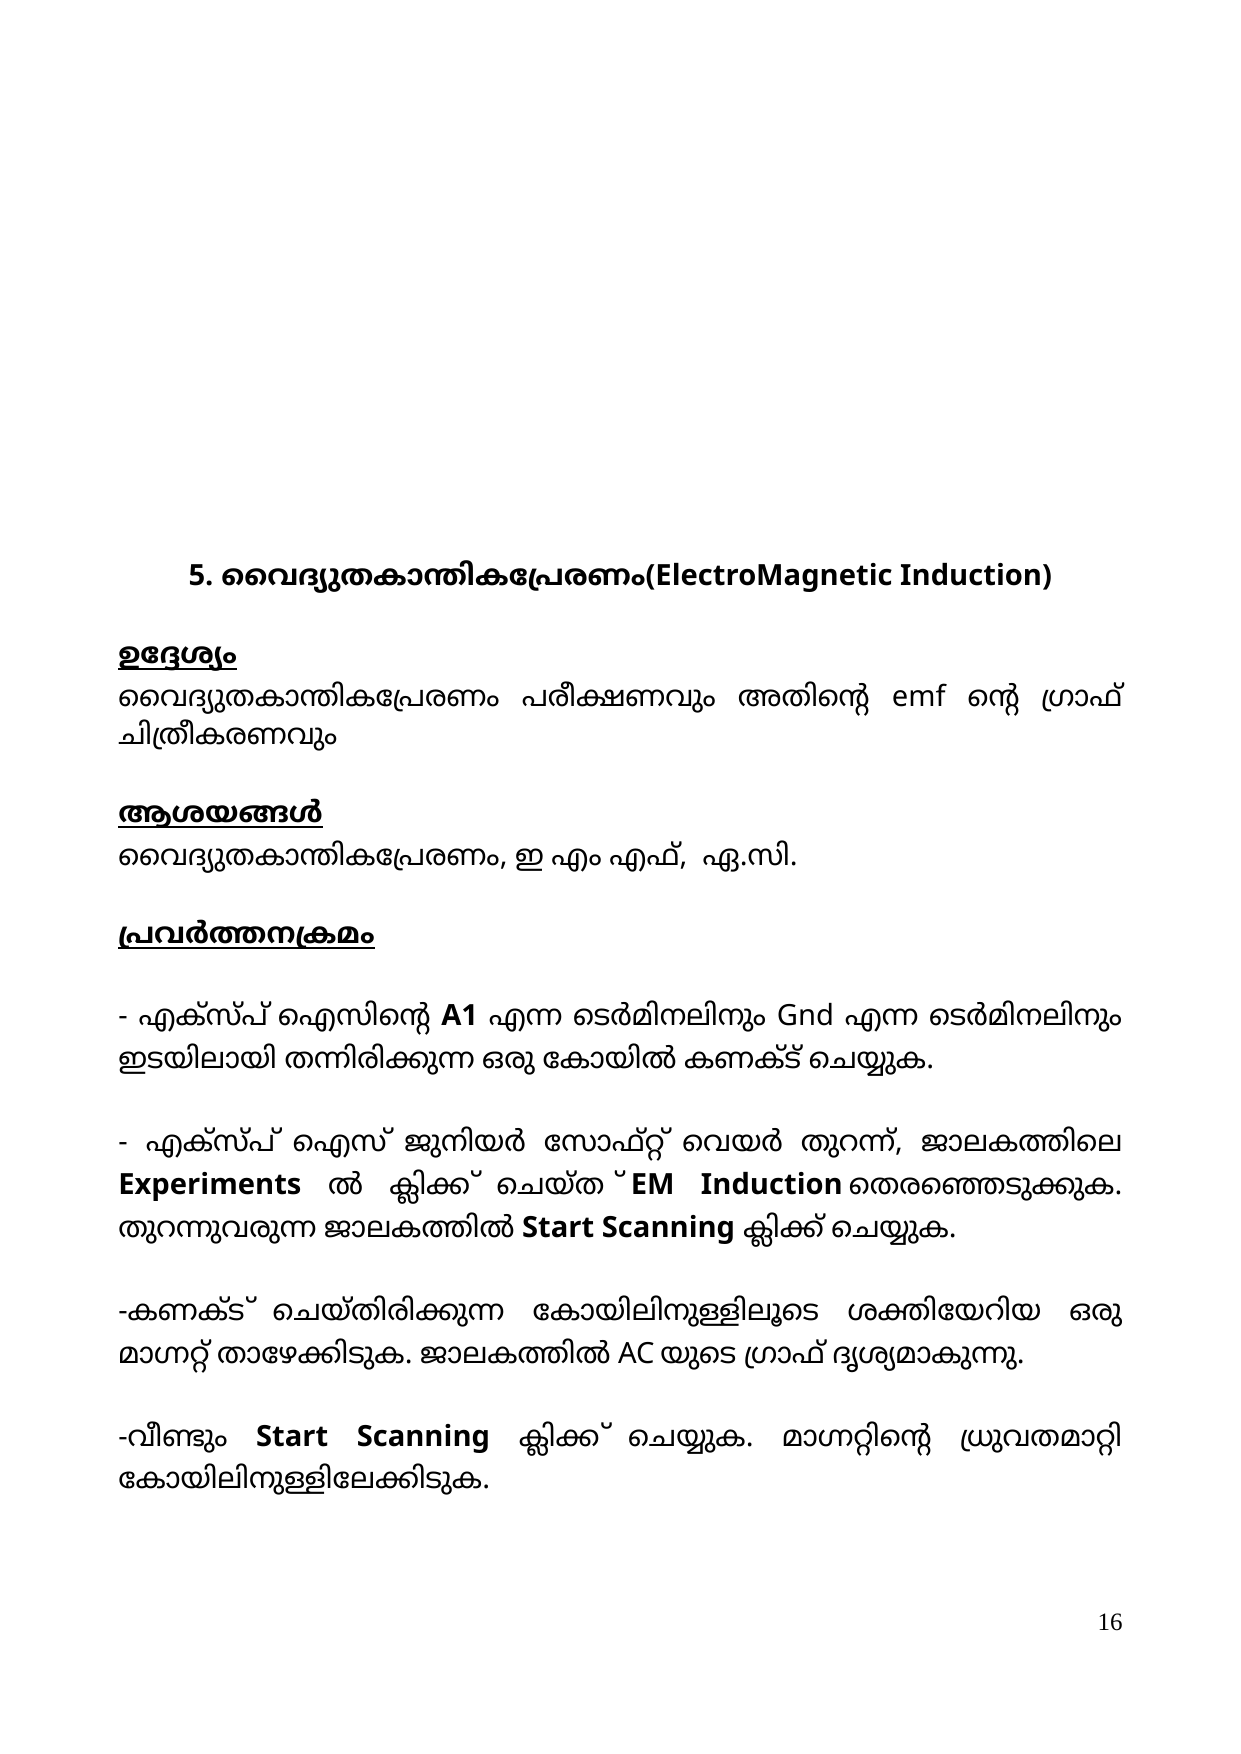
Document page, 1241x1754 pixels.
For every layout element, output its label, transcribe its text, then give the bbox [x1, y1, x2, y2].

text പ്രവര്‍ത്തനക്രമം [118, 917, 1122, 955]
text ഉദ്ദേശ്യം [118, 637, 1122, 675]
text - എക്സ്പ് ഐസ് ജുനിയര്‍ സോഫ്റ്റ് വെയര്‍ തുറന്ന്, ജാലകത്തിലെ Experiments ല്‍ ക്ലിക്ക് ചെയ്ത് EM Inductionതെരഞ്ഞെടുക്കുക. തുറന്നുവരുന്ന ജാലകത്തില്‍ Start Scanning ക്ലിക്ക് ചെയ്യുക. [118, 1120, 1122, 1249]
text വൈദ്യുതകാന്തികപ്രേരണം പരീക്ഷണവും അതിന്റെ emf ന്റെ ഗ്രാഫ് ചിത്രീകരണവും [118, 675, 1122, 756]
text -കണക്ട് ചെയ്തിരിക്കുന്ന കോയിലിനുള്ളിലൂടെ ശക്തിയേറിയ ഒരു മാഗ്നറ്റ് താഴേക്കിടുക. ജാലകത്തില്‍ ACയുടെ ഗ്രാഫ് ദൃശ്യമാകുന്നു. [118, 1289, 1122, 1375]
text -വീണ്ടും Start Scanning ക്ലിക്ക് ചെയ്യുക. മാഗ്നറ്റിന്റെ ധ്രുവതമാറ്റി കോയിലിനുള്ളിലേക്കിടുക. [118, 1415, 1122, 1501]
text വൈദ്യുതകാന്തികപ്രേരണം, ഇ എം എഫ്, ഏ.സി. [118, 834, 1122, 877]
text ആശയങ്ങള്‍ [118, 796, 1122, 834]
text 5. വൈദ്യുതകാന്തികപ്രേരണം(ElectroMagnetic Induction) [118, 555, 1122, 598]
text - എക്സ്പ് ഐസിന്റെ A1 എന്ന ടെര്‍മിനലിനും Gnd എന്ന ടെര്‍മിനലിനും ഇടയിലായി തന്നിരിക്കുന്ന ഒരു കോയില്‍ കണക്ട് ചെയ്യുക. [118, 994, 1122, 1081]
